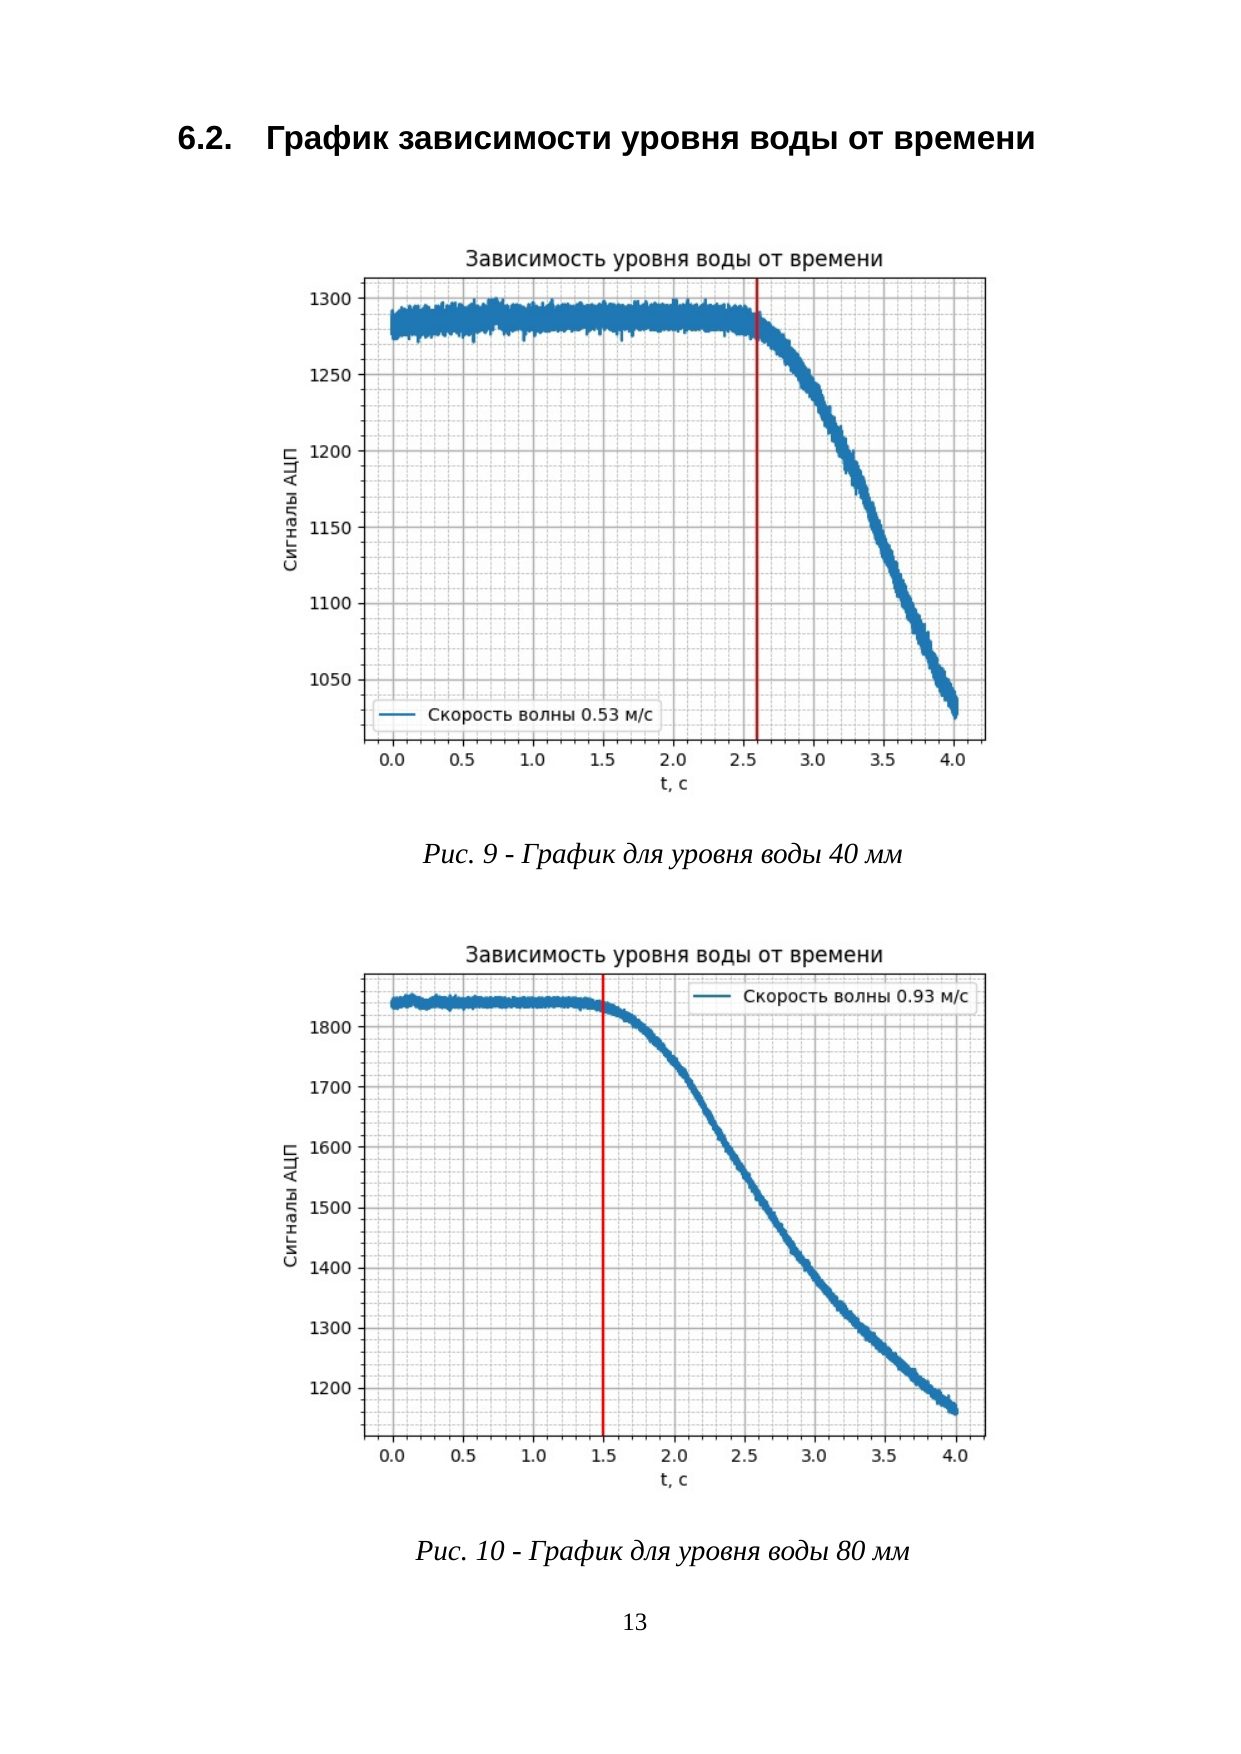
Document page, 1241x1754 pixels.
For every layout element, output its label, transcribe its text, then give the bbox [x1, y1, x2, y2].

text Рис. 9 - График для уровня воды 40 мм [118, 837, 1151, 870]
subtitle График зависимости уровня воды от времени [118, 118, 1151, 157]
text Рис. 10 - График для уровня воды 80 мм [118, 1533, 1151, 1566]
picture [264, 205, 1064, 806]
picture [264, 901, 1064, 1502]
